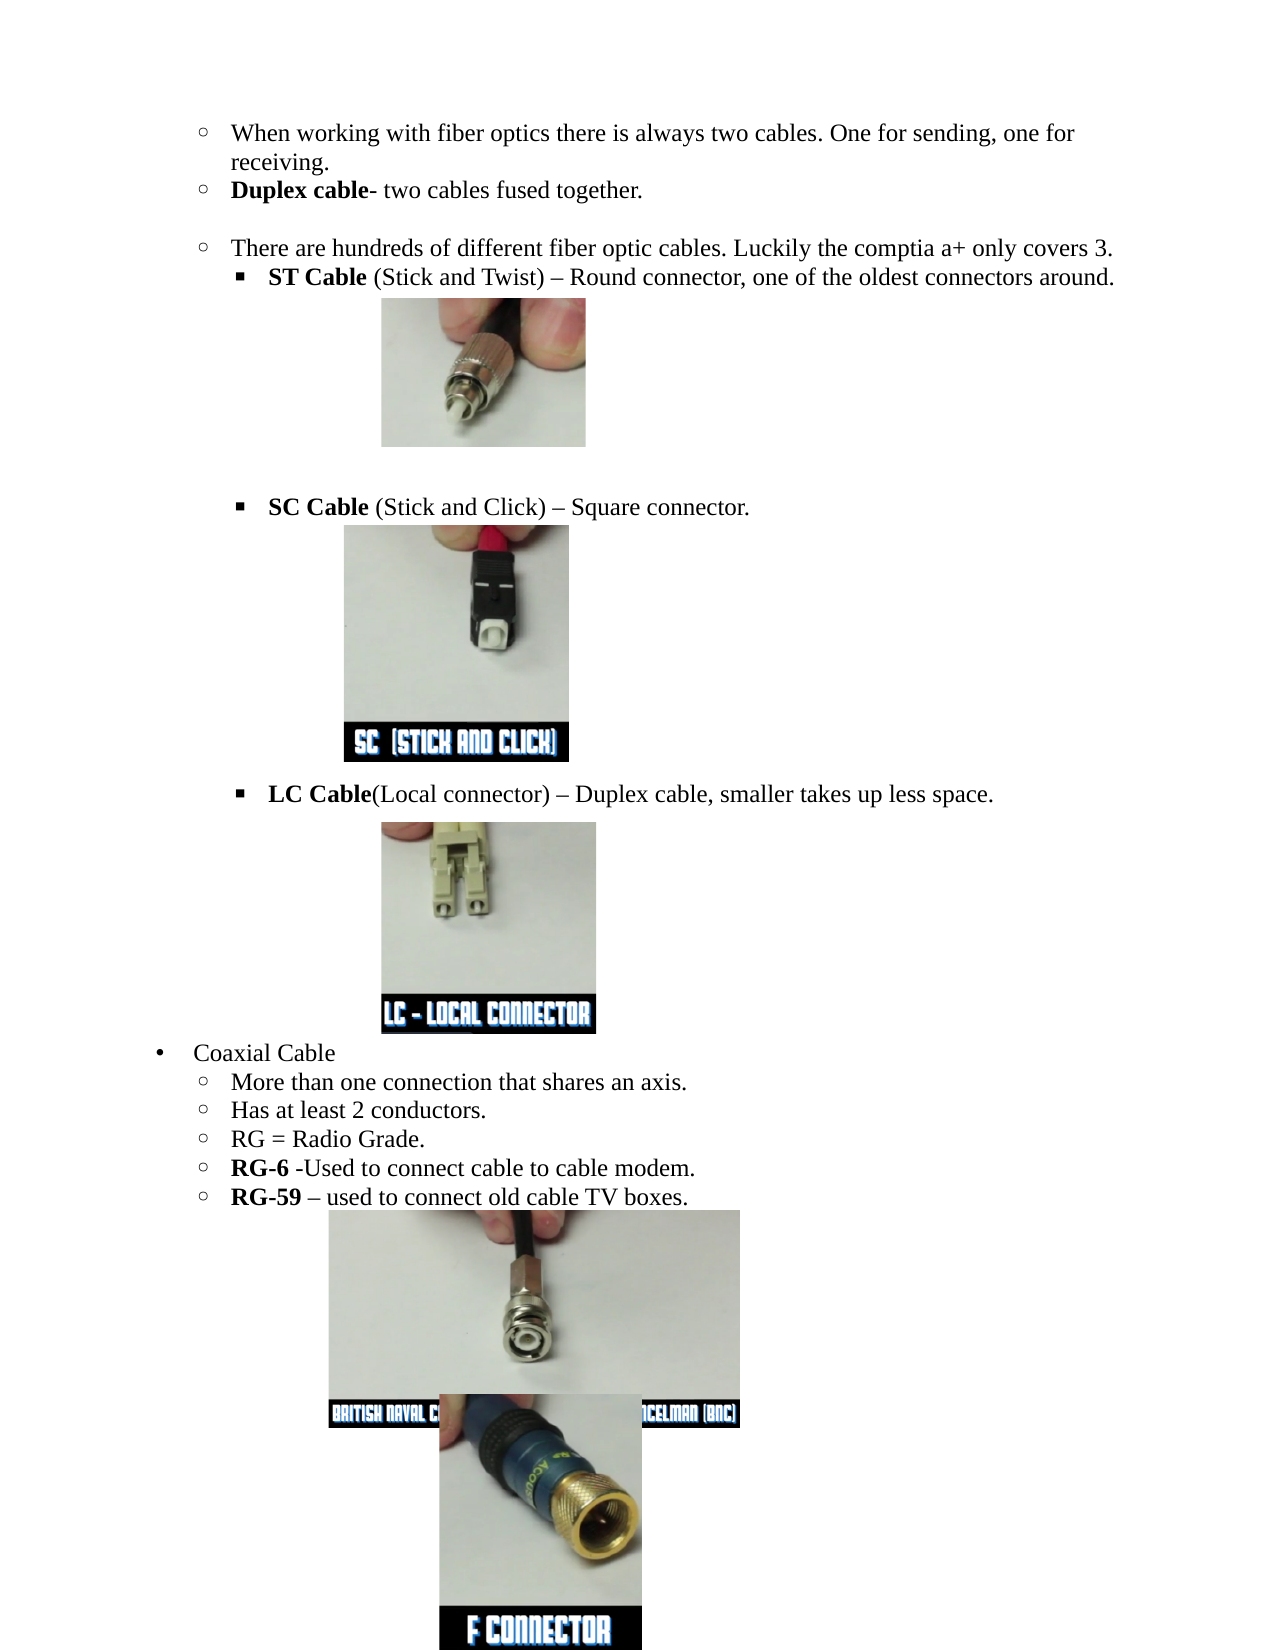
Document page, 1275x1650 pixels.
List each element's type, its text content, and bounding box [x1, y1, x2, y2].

list Has at least 2 conductors. [193, 1096, 1157, 1124]
picture [328, 1210, 740, 1650]
list SC Cable (Stick and Click) – Square connector. [231, 492, 1157, 521]
list Coaxial Cable [156, 1038, 1157, 1067]
list More than one connection that shares an axis. [193, 1067, 1157, 1096]
list LC Cable(Local connector) – Duplex cable, smaller takes up less space. [231, 779, 1157, 808]
list Duplex cable- two cables fused together. [193, 176, 1157, 204]
picture [381, 298, 586, 447]
picture [343, 525, 569, 762]
list ST Cable (Stick and Twist) – Round connector, one of the oldest connectors around. [231, 262, 1157, 291]
list RG = Radio Grade. [193, 1124, 1157, 1153]
list There are hundreds of different fiber optic cables. Luckily the comptia a+ only covers 3. [193, 233, 1157, 262]
picture [381, 822, 597, 1034]
list RG-6 -Used to connect cable to cable modem. [193, 1153, 1157, 1182]
list When working with fiber optics there is always two cables. One for sending, one for receiving. [193, 118, 1157, 176]
list RG-59 – used to connect old cable TV boxes. [193, 1182, 1157, 1211]
